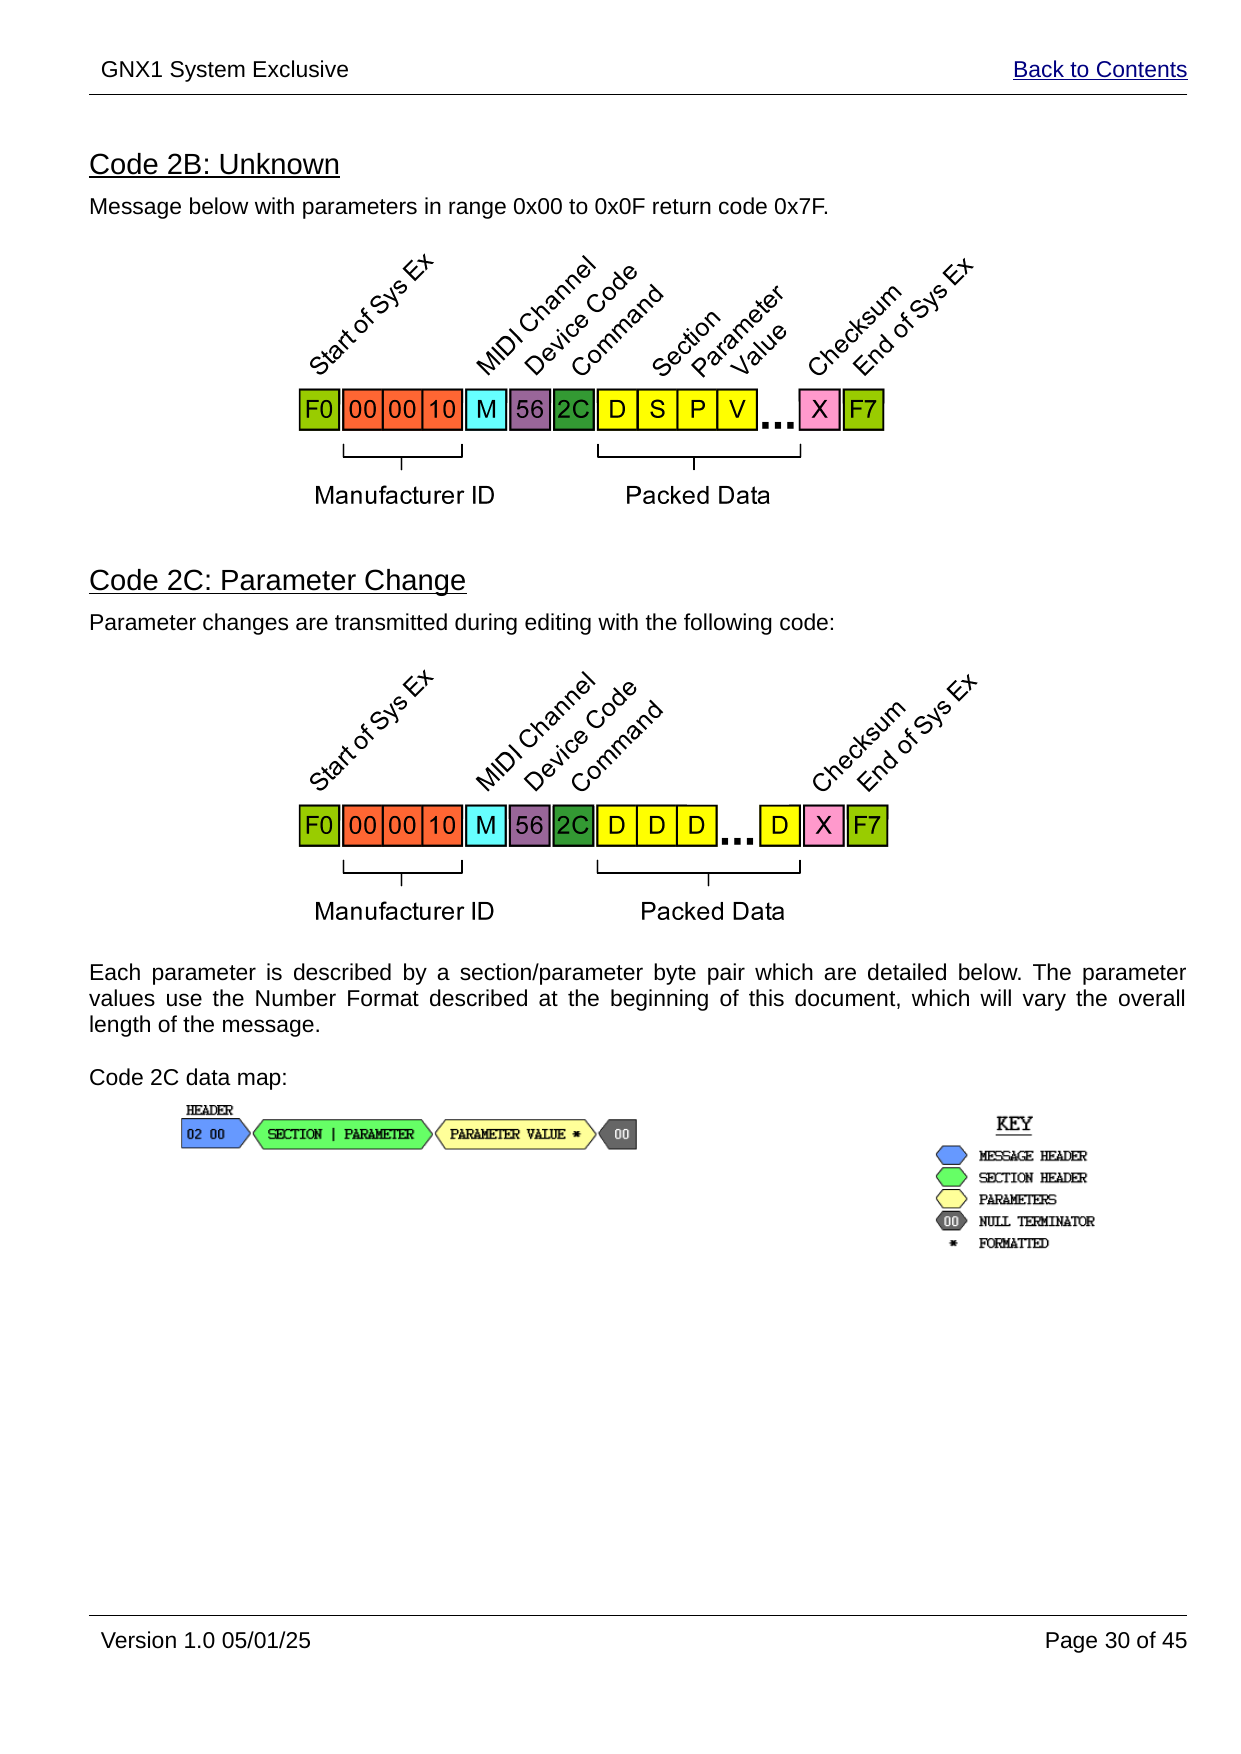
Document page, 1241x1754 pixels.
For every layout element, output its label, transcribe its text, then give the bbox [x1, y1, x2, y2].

subtitle Code 2C: Parameter Change [89, 259, 1187, 597]
text Code 2C data map: [89, 1064, 1187, 1090]
text Message below with parameters in range 0x00 to 0x0F return code 0x7F. [89, 193, 1187, 219]
picture [298, 252, 978, 510]
subtitle Code 2B: Unknown [89, 147, 1187, 181]
text Each parameter is described by a section/parameter byte pair which are detailed below. The parameter values use the Number Format described at the beginning of this document, which will vary the overall length of the message. [89, 654, 1187, 1038]
picture [181, 1105, 1095, 1249]
text Parameter changes are transmitted during editing with the following code: [89, 609, 1187, 636]
picture [298, 668, 978, 926]
